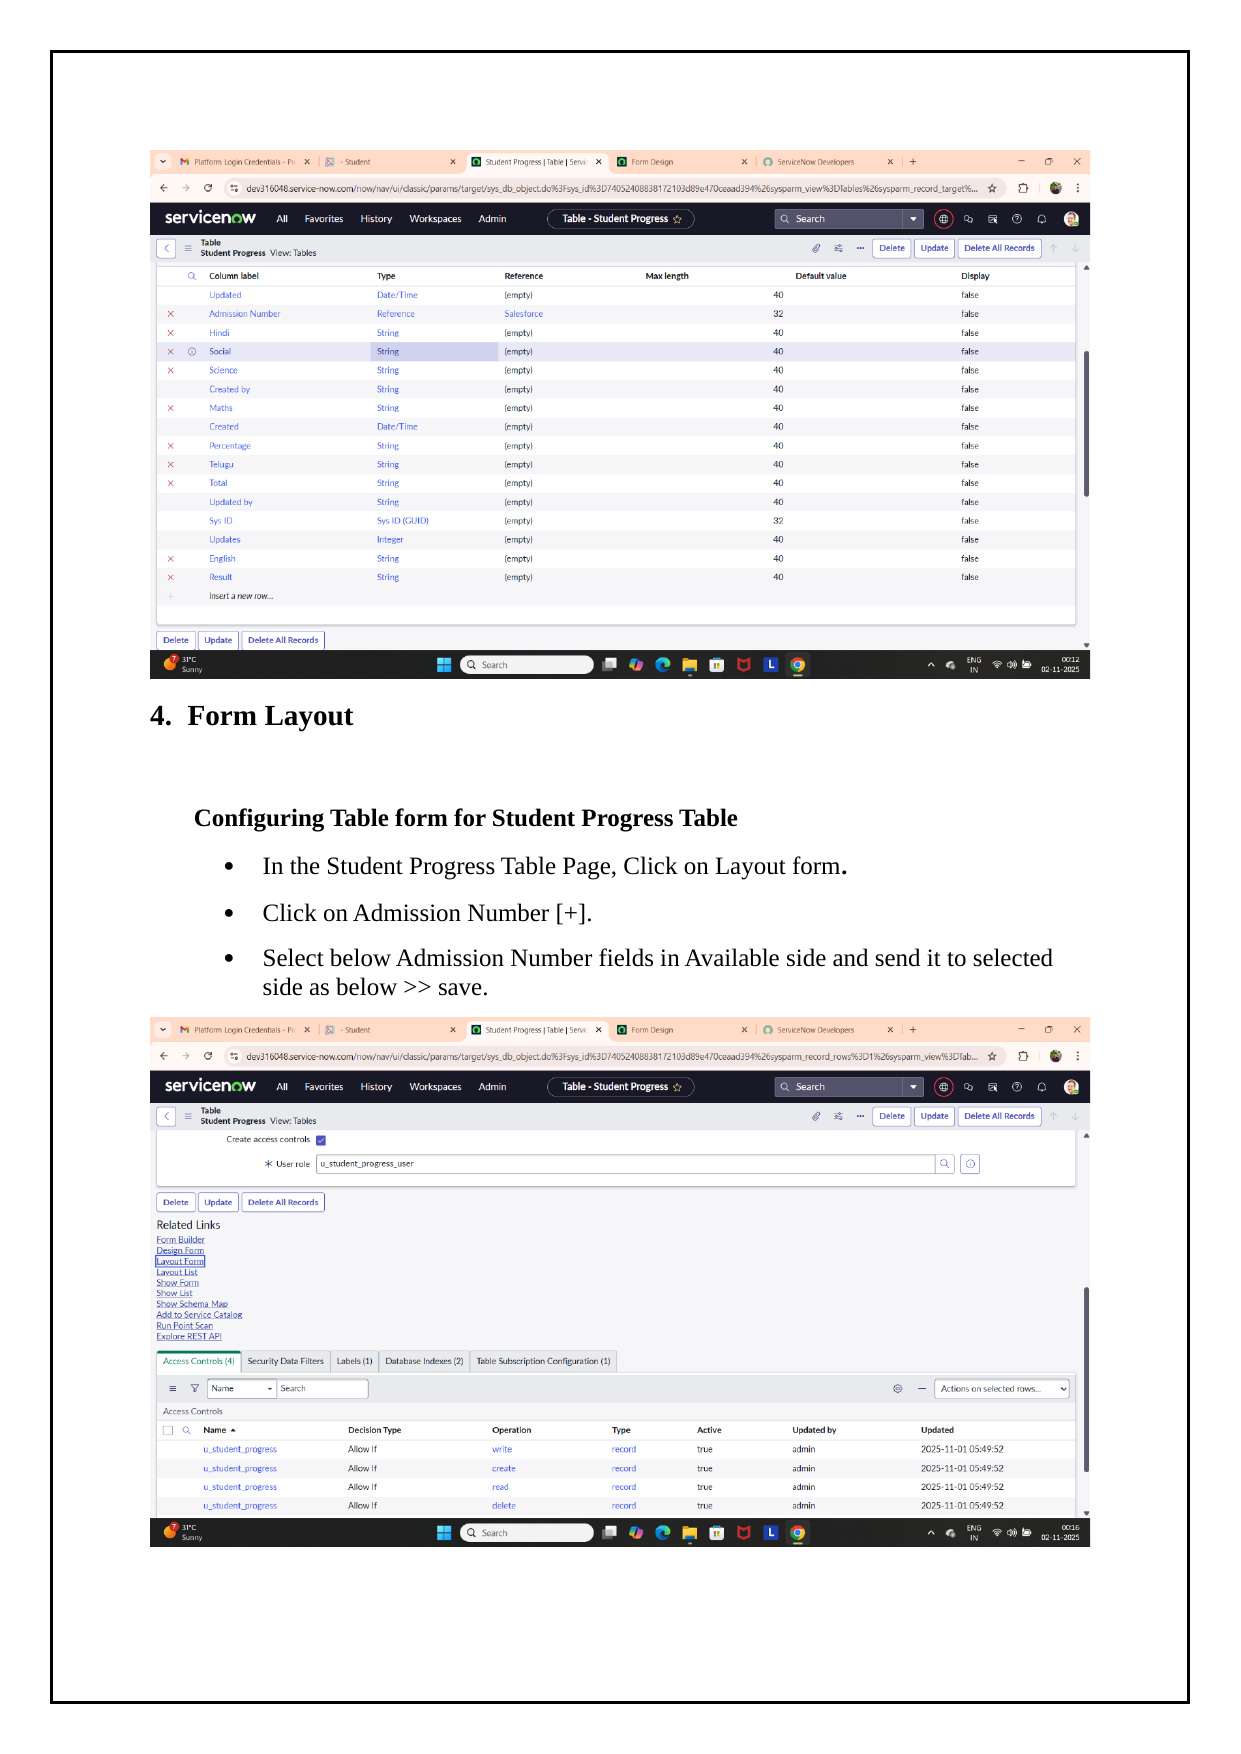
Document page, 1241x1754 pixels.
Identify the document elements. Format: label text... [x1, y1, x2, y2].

list Click on Admission Number [+]. [225, 898, 1090, 927]
list Select below Admission Number fields in Available side and send it to selected side as below >> save. [225, 943, 1090, 1001]
list Form Layout [150, 698, 1090, 731]
list In the Student Progress Table Page, Click on Layout form. [225, 850, 1090, 881]
list Configuring Table form for Student Progress Table [187, 803, 1090, 831]
